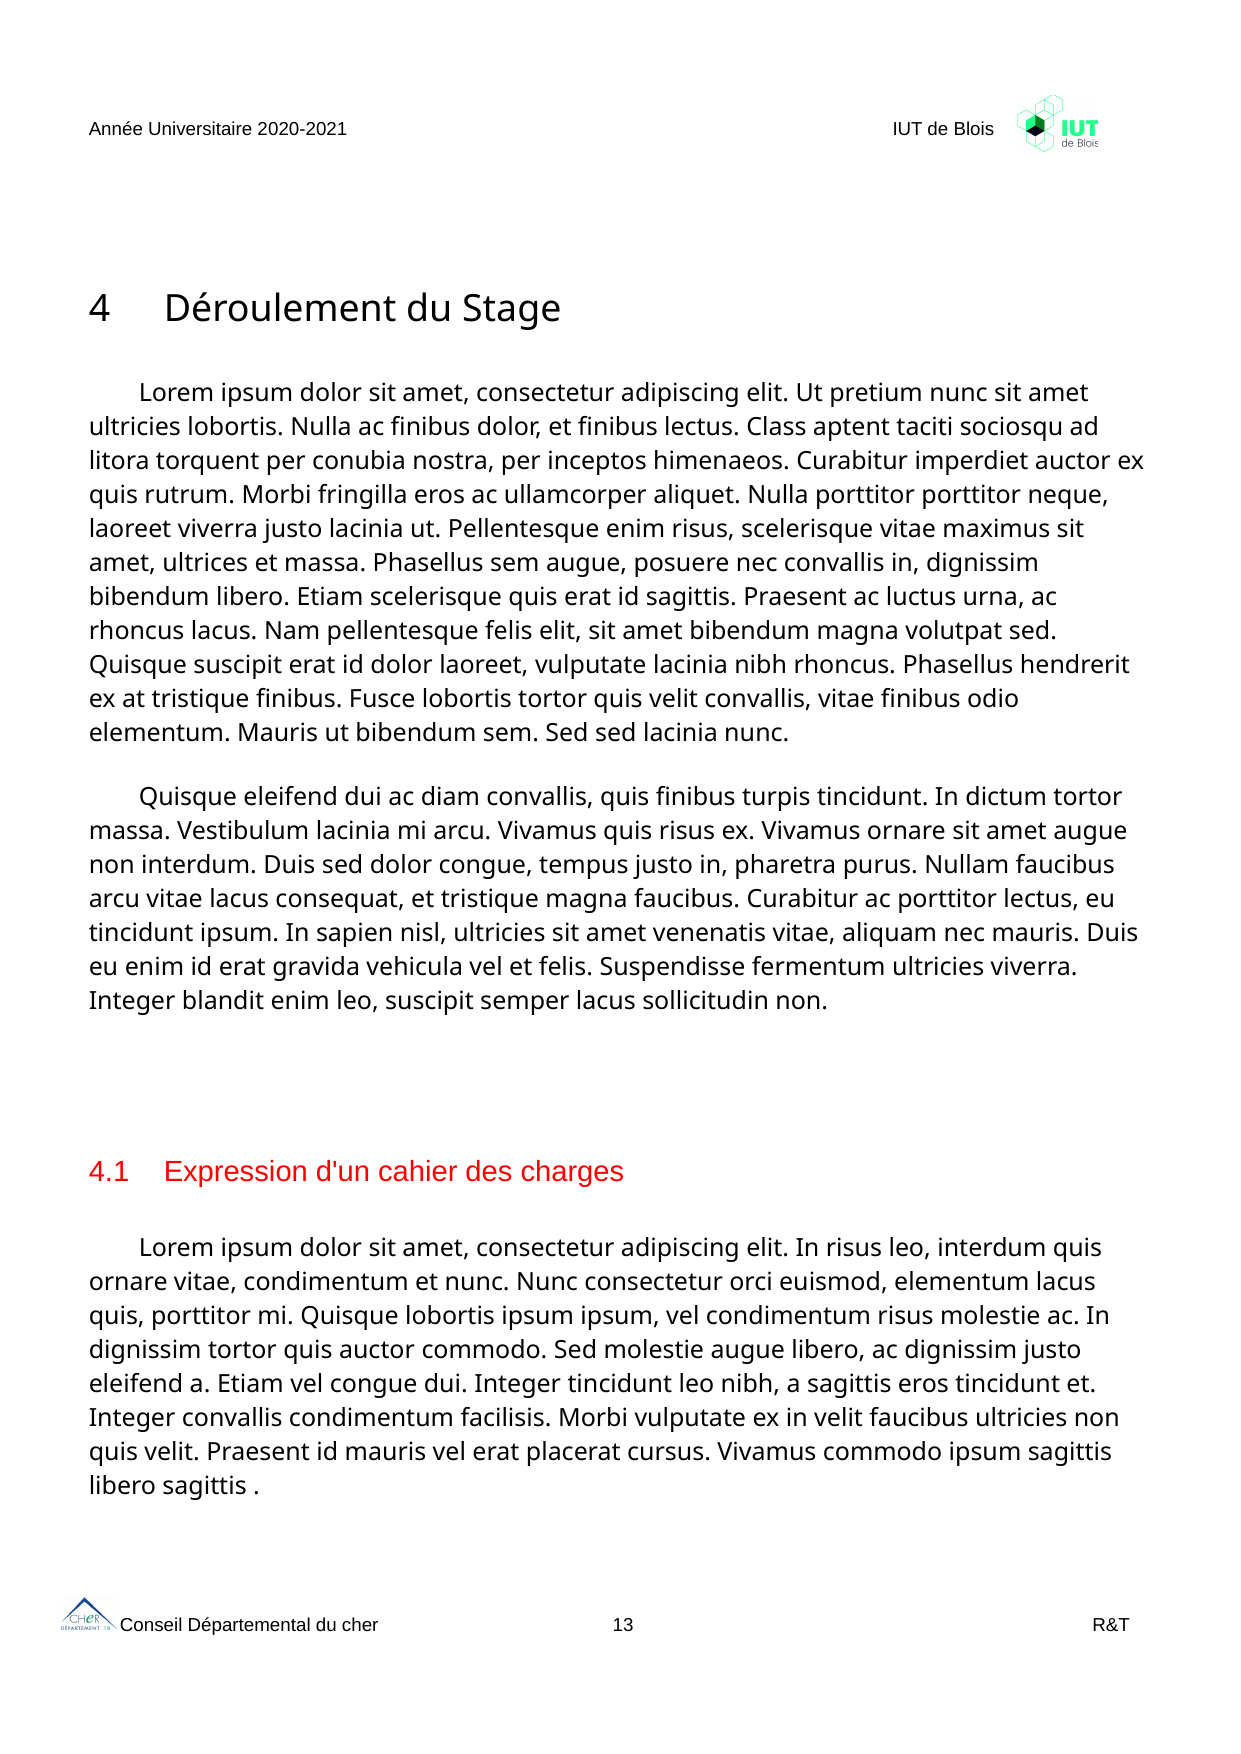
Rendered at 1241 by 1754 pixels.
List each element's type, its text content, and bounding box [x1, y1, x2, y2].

picture [61, 1597, 118, 1630]
text Lorem ipsum dolor sit amet, consectetur adipiscing elit. Ut pretium nunc sit amet ultricies lobortis. Nulla ac finibus dolor, et finibus lectus. Class aptent taciti sociosqu ad litora torquent per conubia nostra, per inceptos himenaeos. Curabitur imperdiet auctor ex quis rutrum. Morbi fringilla eros ac ullamcorper aliquet. Nulla porttitor porttitor neque, laoreet viverra justo lacinia ut. Pellentesque enim risus, scelerisque vitae maximus sit amet, ultrices et massa. Phasellus sem augue, posuere nec convallis in, dignissim bibendum libero. Etiam scelerisque quis erat id sagittis. Praesent ac luctus urna, ac rhoncus lacus. Nam pellentesque felis elit, sit amet bibendum magna volutpat sed. Quisque suscipit erat id dolor laoreet, vulputate lacinia nibh rhoncus. Phasellus hendrerit ex at tristique finibus. Fusce lobortis tortor quis velit convallis, vitae finibus odio elementum. Mauris ut bibendum sem. Sed sed lacinia nunc. [88, 374, 1152, 749]
subtitle Expression d'un cahier des charges [88, 1154, 1152, 1188]
picture [1017, 95, 1098, 152]
subtitle Déroulement du Stage [88, 281, 1093, 332]
text Quisque eleifend dui ac diam convallis, quis finibus turpis tincidunt. In dictum tortor massa. Vestibulum lacinia mi arcu. Vivamus quis risus ex. Vivamus ornare sit amet augue non interdum. Duis sed dolor congue, tempus justo in, pharetra purus. Nullam faucibus arcu vitae lacus consequat, et tristique magna faucibus. Curabitur ac porttitor lectus, eu tincidunt ipsum. In sapien nisl, ultricies sit amet venenatis vitae, aliquam nec mauris. Duis eu enim id erat gravida vehicula vel et felis. Suspendisse fermentum ultricies viverra. Integer blandit enim leo, suscipit semper lacus sollicitudin non. [88, 778, 1152, 1017]
text Lorem ipsum dolor sit amet, consectetur adipiscing elit. In risus leo, interdum quis ornare vitae, condimentum et nunc. Nunc consectetur orci euismod, elementum lacus quis, porttitor mi. Quisque lobortis ipsum ipsum, vel condimentum risus molestie ac. In dignissim tortor quis auctor commodo. Sed molestie augue libero, ac dignissim justo eleifend a. Etiam vel congue dui. Integer tincidunt leo nibh, a sagittis eros tincidunt et. Integer convallis condimentum facilisis. Morbi vulputate ex in velit faucibus ultricies non quis velit. Praesent id mauris vel erat placerat cursus. Vivamus commodo ipsum sagittis libero sagittis . [88, 1229, 1152, 1502]
